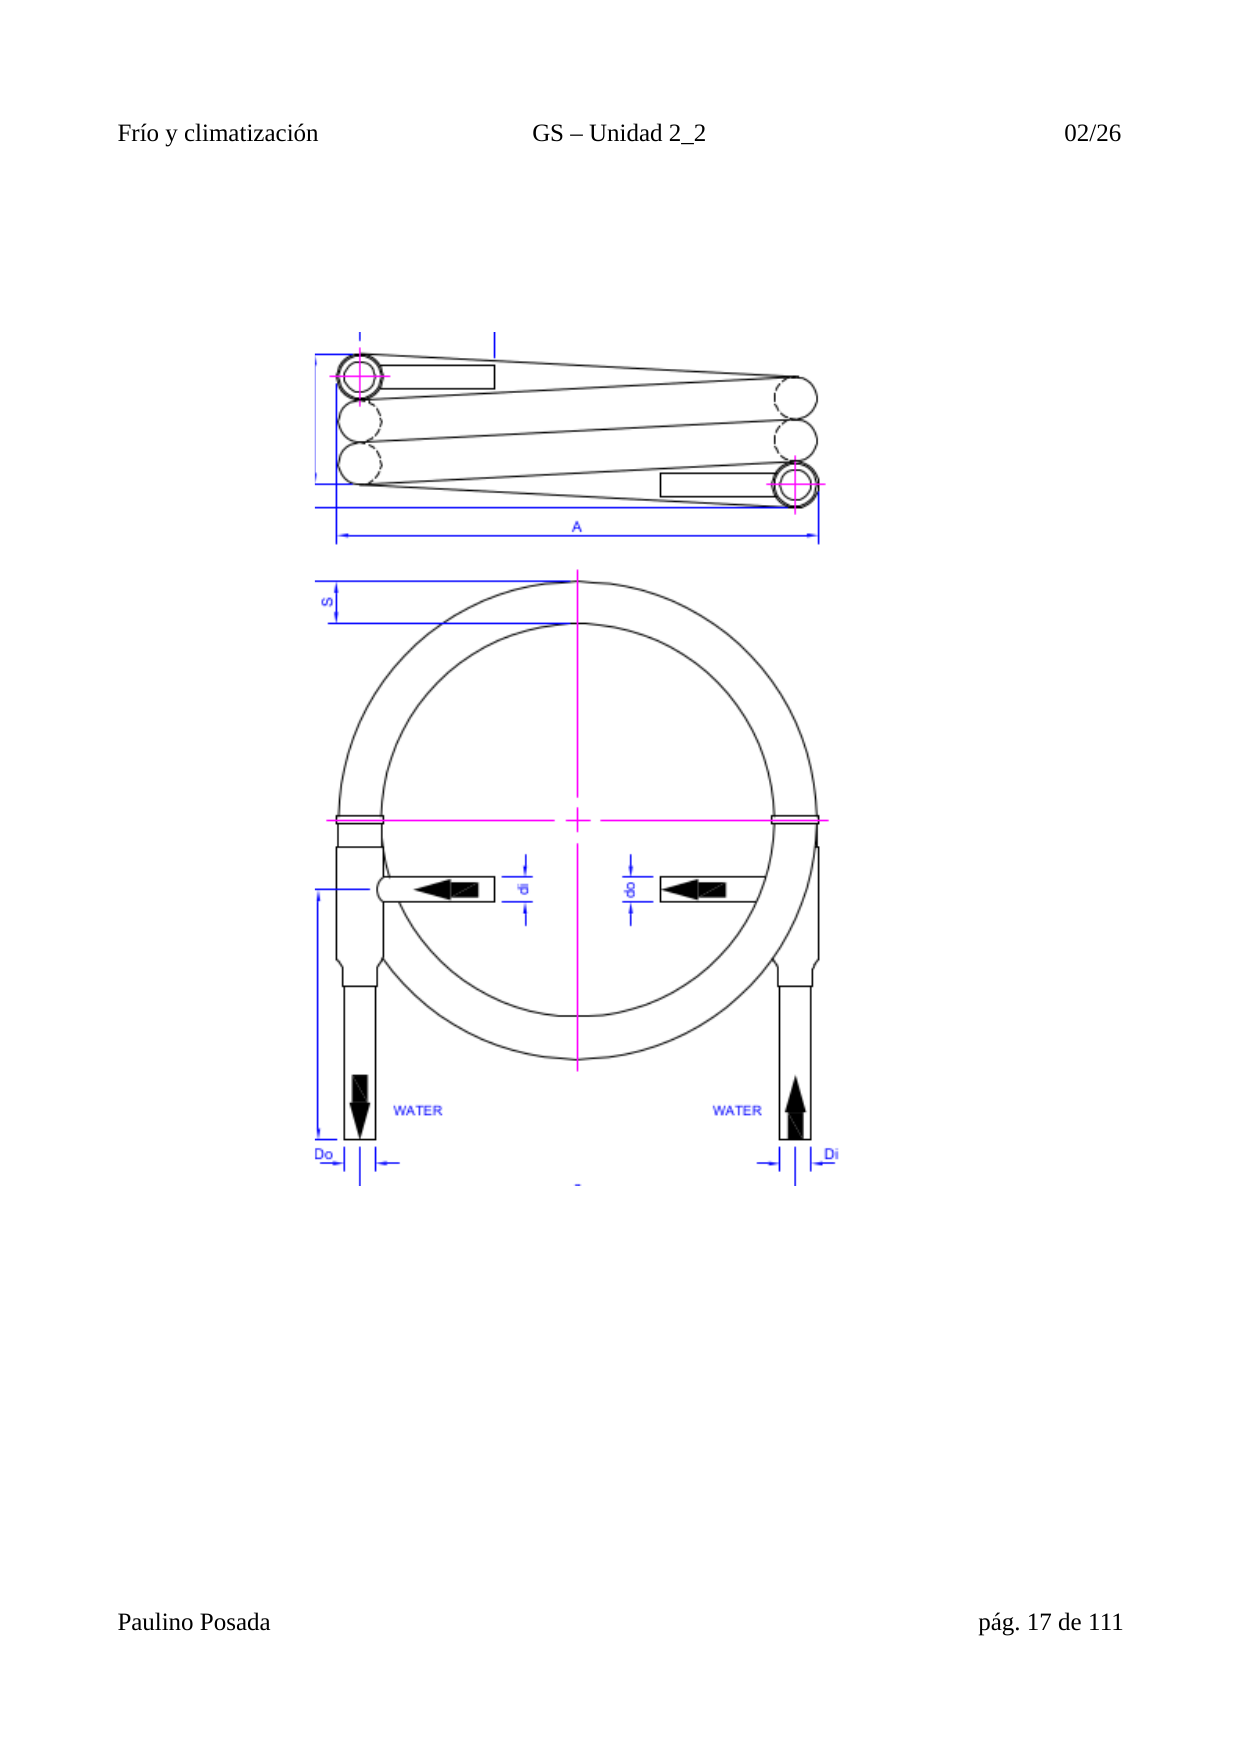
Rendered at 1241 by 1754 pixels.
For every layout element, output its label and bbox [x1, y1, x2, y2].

picture [314, 332, 851, 1186]
